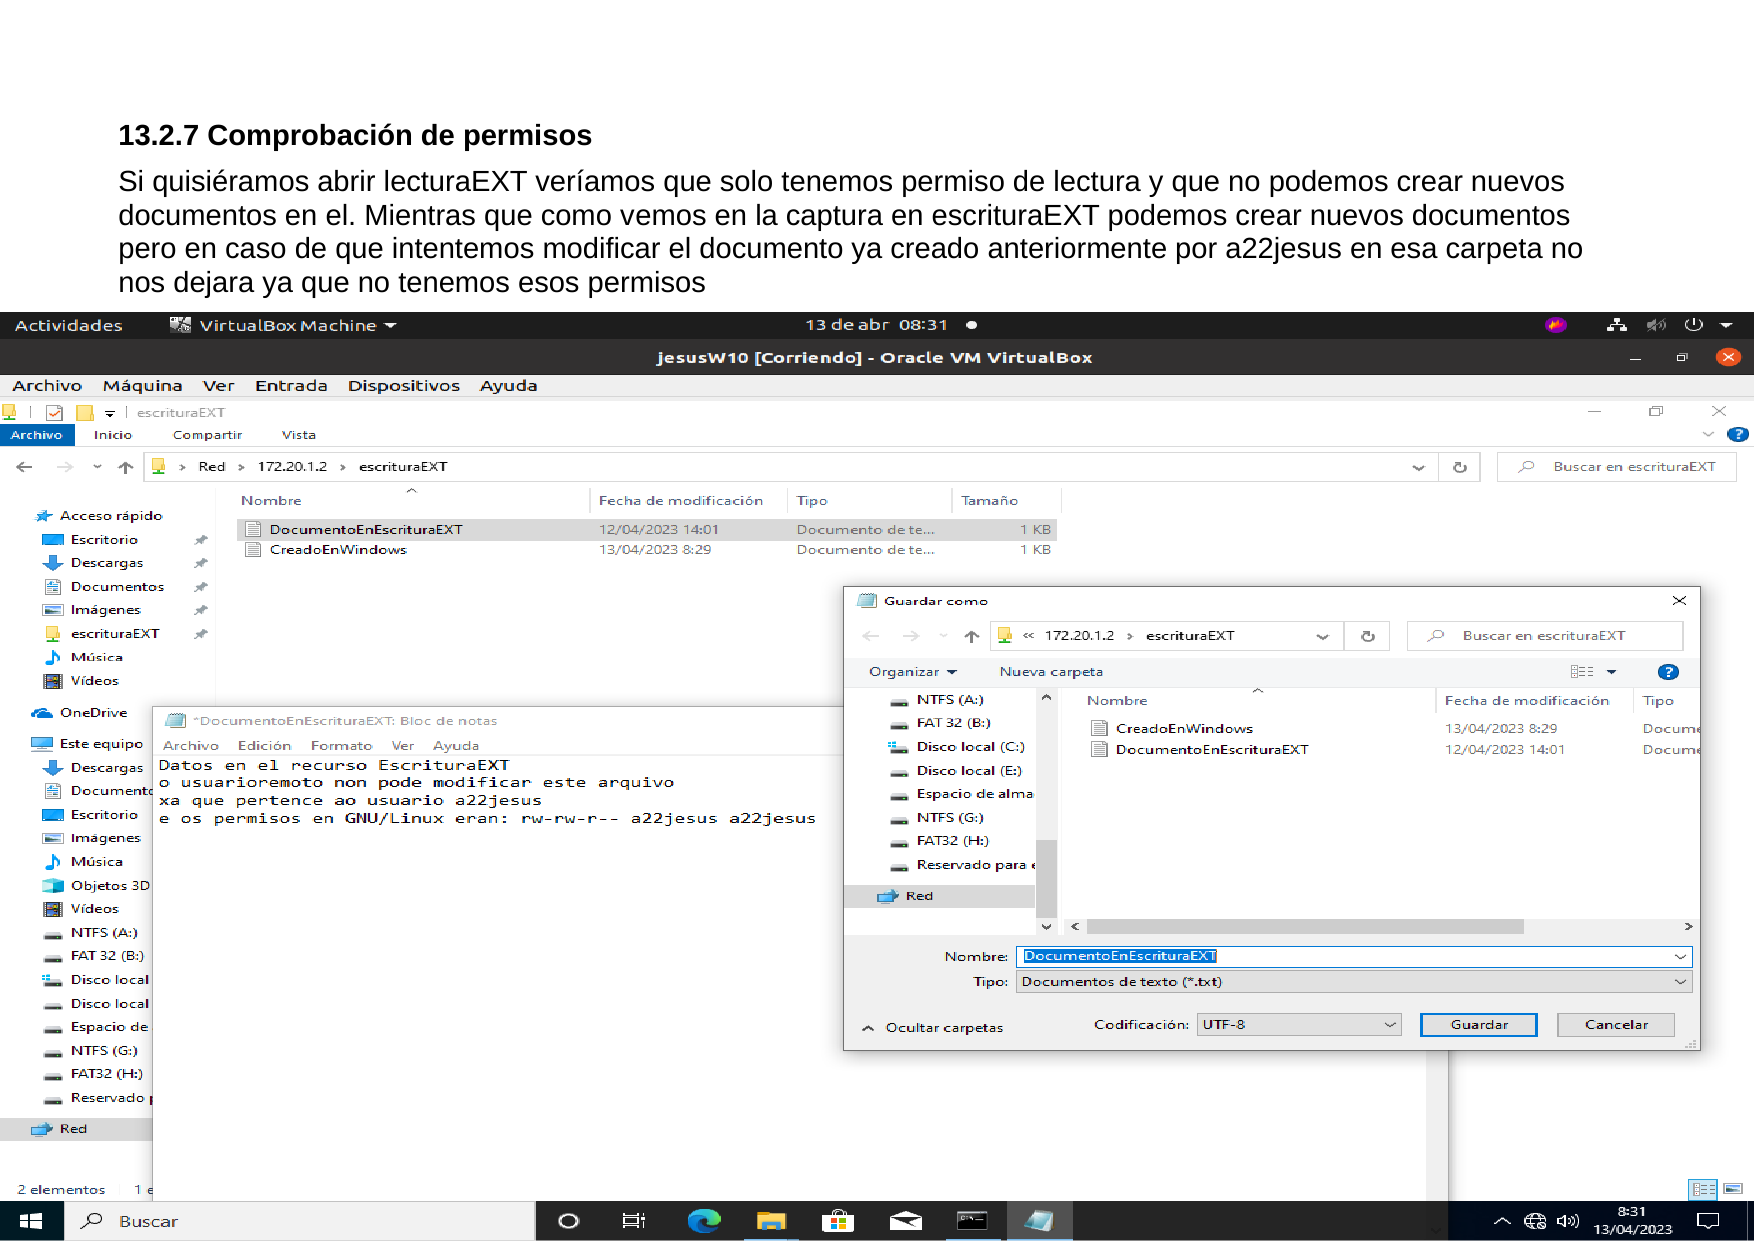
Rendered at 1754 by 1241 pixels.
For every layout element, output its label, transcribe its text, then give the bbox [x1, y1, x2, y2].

subtitle 13.2.7 Comprobación de permisos [118, 118, 1636, 152]
picture [0, 312, 1754, 1241]
text Si quisiéramos abrir lecturaEXT veríamos que solo tenemos permiso de lectura y que no podemos crear nuevos documentos en el. Mientras que como vemos en la captura en escrituraEXT podemos crear nuevos documentos pero en caso de que intentemos modificar el documento ya creado anteriormente por a22jesus en esa carpeta no nos dejara ya que no tenemos esos permisos [118, 164, 1636, 298]
